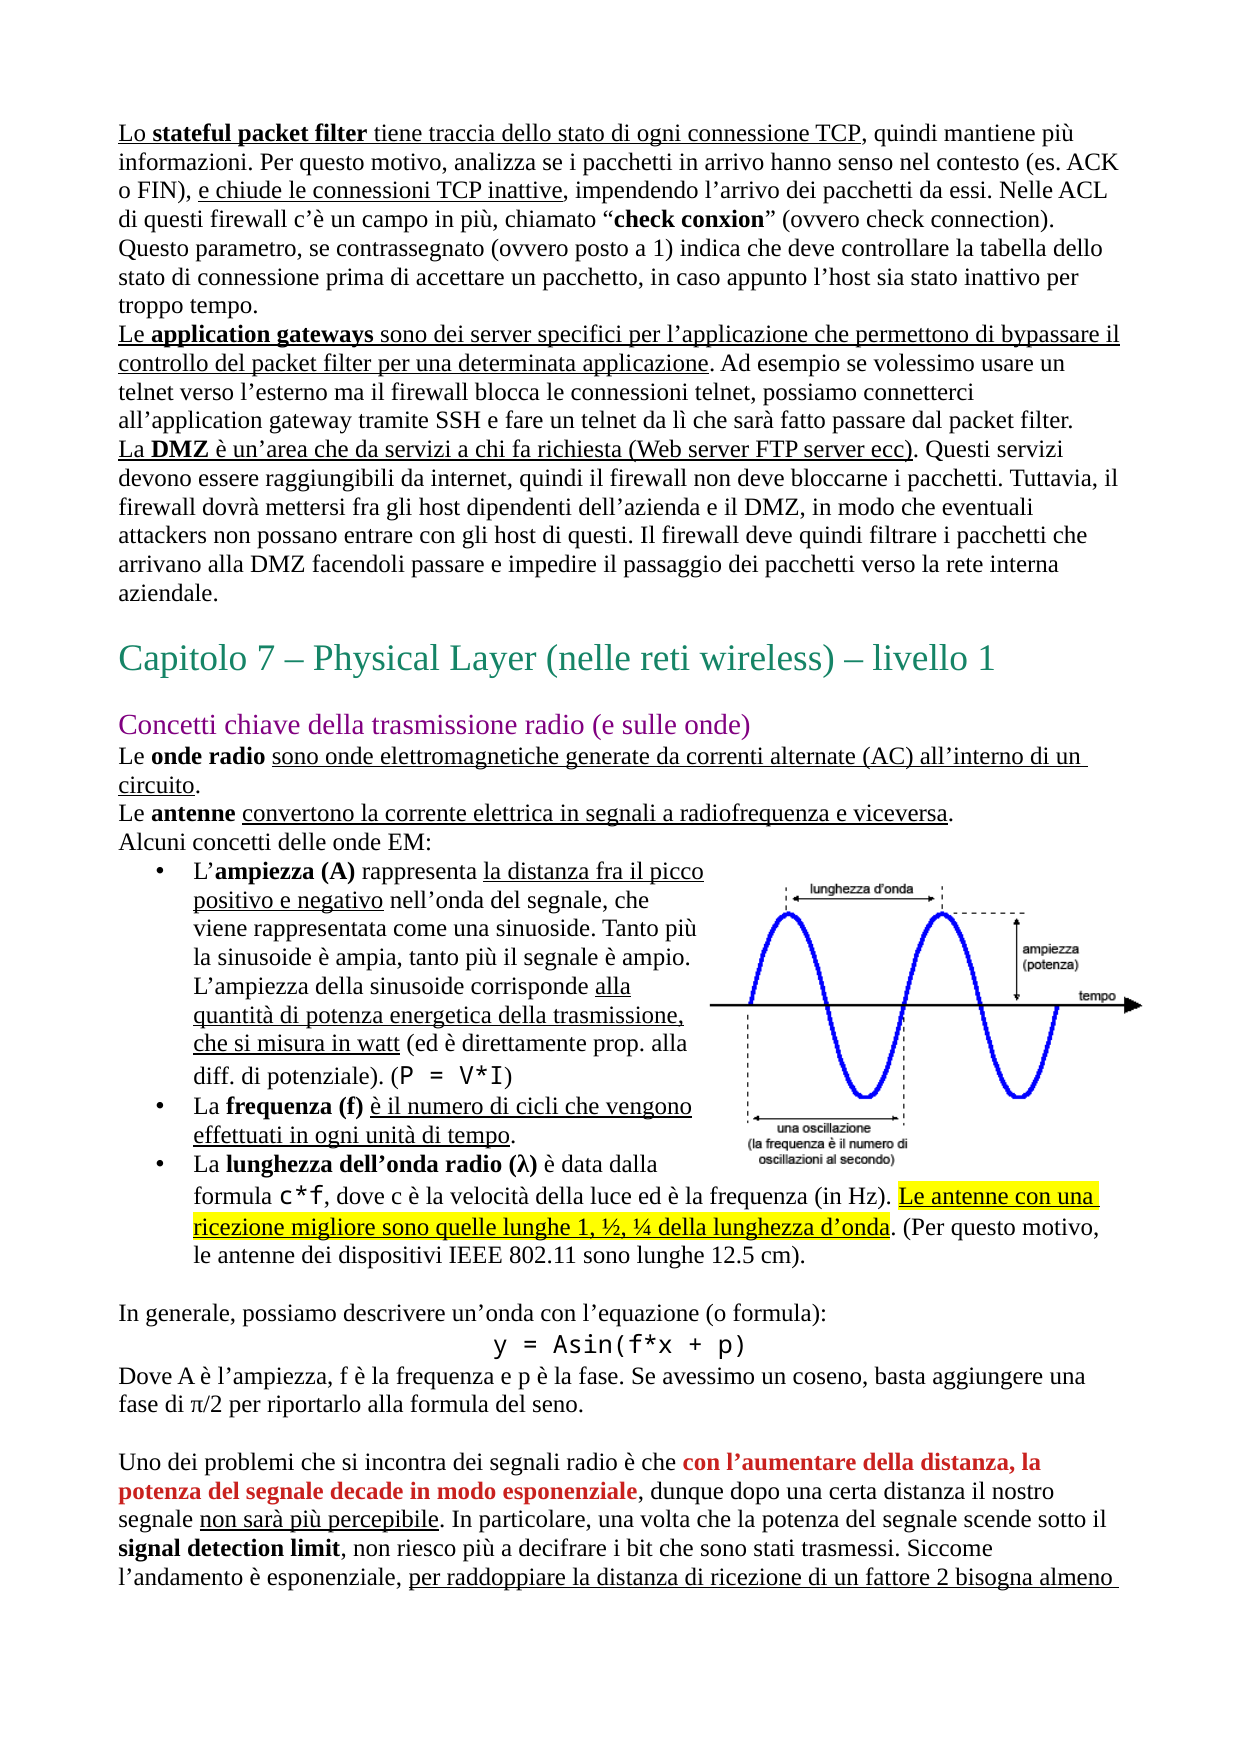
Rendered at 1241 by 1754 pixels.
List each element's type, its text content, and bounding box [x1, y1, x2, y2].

text Le application gateways sono dei server specifici per l’applicazione che permettono di bypassare il controllo del packet filter per una determinata applicazione. Ad esempio se volessimo usare un telnet verso l’esterno ma il firewall blocca le connessioni telnet, possiamo connetterci all’application gateway tramite SSH e fare un telnet da lì che sarà fatto passare dal packet filter. [118, 319, 1122, 434]
text Le onde radio sono onde elettromagnetiche generate da correnti alternate (AC) all’interno di un circuito. [118, 741, 1122, 798]
text Alcuni concetti delle onde EM: [118, 827, 1122, 856]
text Dove A è l’ampiezza, f è la frequenza e p è la fase. Se avessimo un coseno, basta aggiungere una fase di π/2 per riportarlo alla formula del seno. [118, 1361, 1122, 1418]
text Uno dei problemi che si incontra dei segnali radio è che con l’aumentare della distanza, la potenza del segnale decade in modo esponenziale, dunque dopo una certa distanza il nostro segnale non sarà più percepibile. In particolare, una volta che la potenza del segnale scende sotto il signal detection limit, non riesco più a decifrare i bit che sono stati trasmessi. Siccome l’andamento è esponenziale, per raddoppiare la distanza di ricezione di un fattore 2 bisogna almeno [118, 1447, 1122, 1591]
list La frequenza (f) è il numero di cicli che vengono effettuati in ogni unità di tempo. [156, 1091, 704, 1149]
text Capitolo 7 – Physical Layer (nelle reti wireless) – livello 1 [118, 636, 1122, 679]
picture [704, 856, 1147, 1170]
text In generale, possiamo descrivere un’onda con l’equazione (o formula): [118, 1298, 1122, 1327]
text La DMZ è un’area che da servizi a chi fa richiesta (Web server FTP server ecc). Questi servizi devono essere raggiungibili da internet, quindi il firewall non deve bloccarne i pacchetti. Tuttavia, il firewall dovrà mettersi fra gli host dipendenti dell’azienda e il DMZ, in modo che eventuali attackers non possano entrare con gli host di questi. Il firewall deve quindi filtrare i pacchetti che arrivano alla DMZ facendoli passare e impedire il passaggio dei pacchetti verso la rete interna aziendale. [118, 434, 1122, 607]
list La lunghezza dell’onda radio (λ) è data dalla formula c*f, dove c è la velocità della luce ed è la frequenza (in Hz). Le antenne con una ricezione migliore sono quelle lunghe 1, ½, ¼ della lunghezza d’onda. (Per questo motivo, le antenne dei dispositivi IEEE 802.11 sono lunghe 12.5 cm). [156, 1149, 1122, 1269]
text Concetti chiave della trasmissione radio (e sulle onde) [118, 707, 1122, 741]
text Lo stateful packet filter tiene traccia dello stato di ogni connessione TCP, quindi mantiene più informazioni. Per questo motivo, analizza se i pacchetti in arrivo hanno senso nel contesto (es. ACK o FIN), e chiude le connessioni TCP inattive, impendendo l’arrivo dei pacchetti da essi. Nelle ACL di questi firewall c’è un campo in più, chiamato “check conxion” (ovvero check connection). Questo parametro, se contrassegnato (ovvero posto a 1) indica che deve controllare la tabella dello stato di connessione prima di accettare un pacchetto, in caso appunto l’host sia stato inattivo per troppo tempo. [118, 118, 1122, 319]
text Le antenne convertono la corrente elettrica in segnali a radiofrequenza e viceversa. [118, 798, 1122, 827]
list L’ampiezza (A) rappresenta la distanza fra il picco positivo e negativo nell’onda del segnale, che viene rappresentata come una sinuoside. Tanto più la sinusoide è ampia, tanto più il segnale è ampio. L’ampiezza della sinusoide corrisponde alla quantità di potenza energetica della trasmissione, che si misura in watt (ed è direttamente prop. alla diff. di potenziale). (P = V*I) [156, 856, 704, 1091]
text y = Asin(f*x + p) [118, 1327, 1122, 1361]
